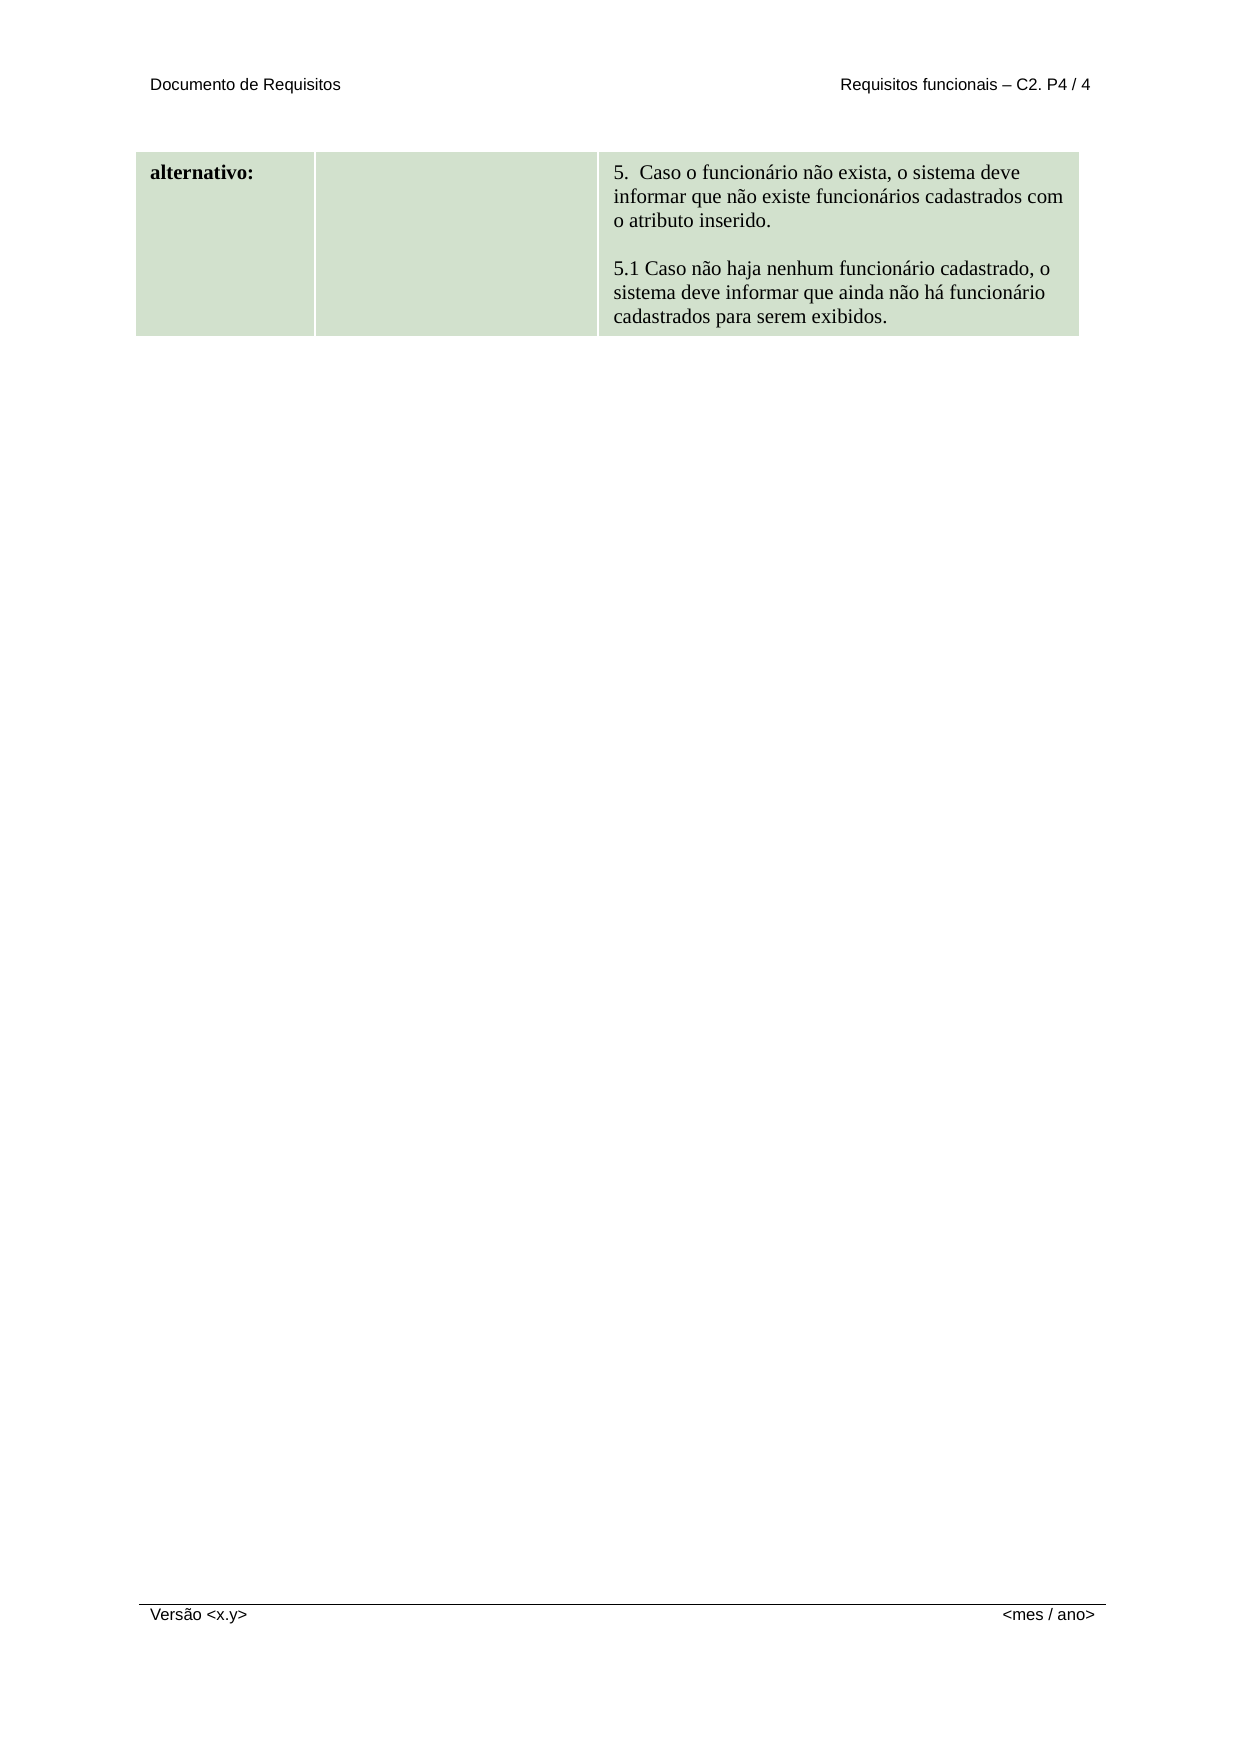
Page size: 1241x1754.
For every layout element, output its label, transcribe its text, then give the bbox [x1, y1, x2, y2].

table_cell alternativo: [136, 152, 314, 336]
table_cell [316, 152, 597, 336]
table_cell 5. Caso o funcionário não exista, o sistema deve informar que não existe funcionários cadastrados com o atributo inserido. 5.1 Caso não haja nenhum funcionário cadastrado, o sistema deve informar que ainda não há funcionário cadastrados para serem exibidos. [599, 152, 1079, 336]
